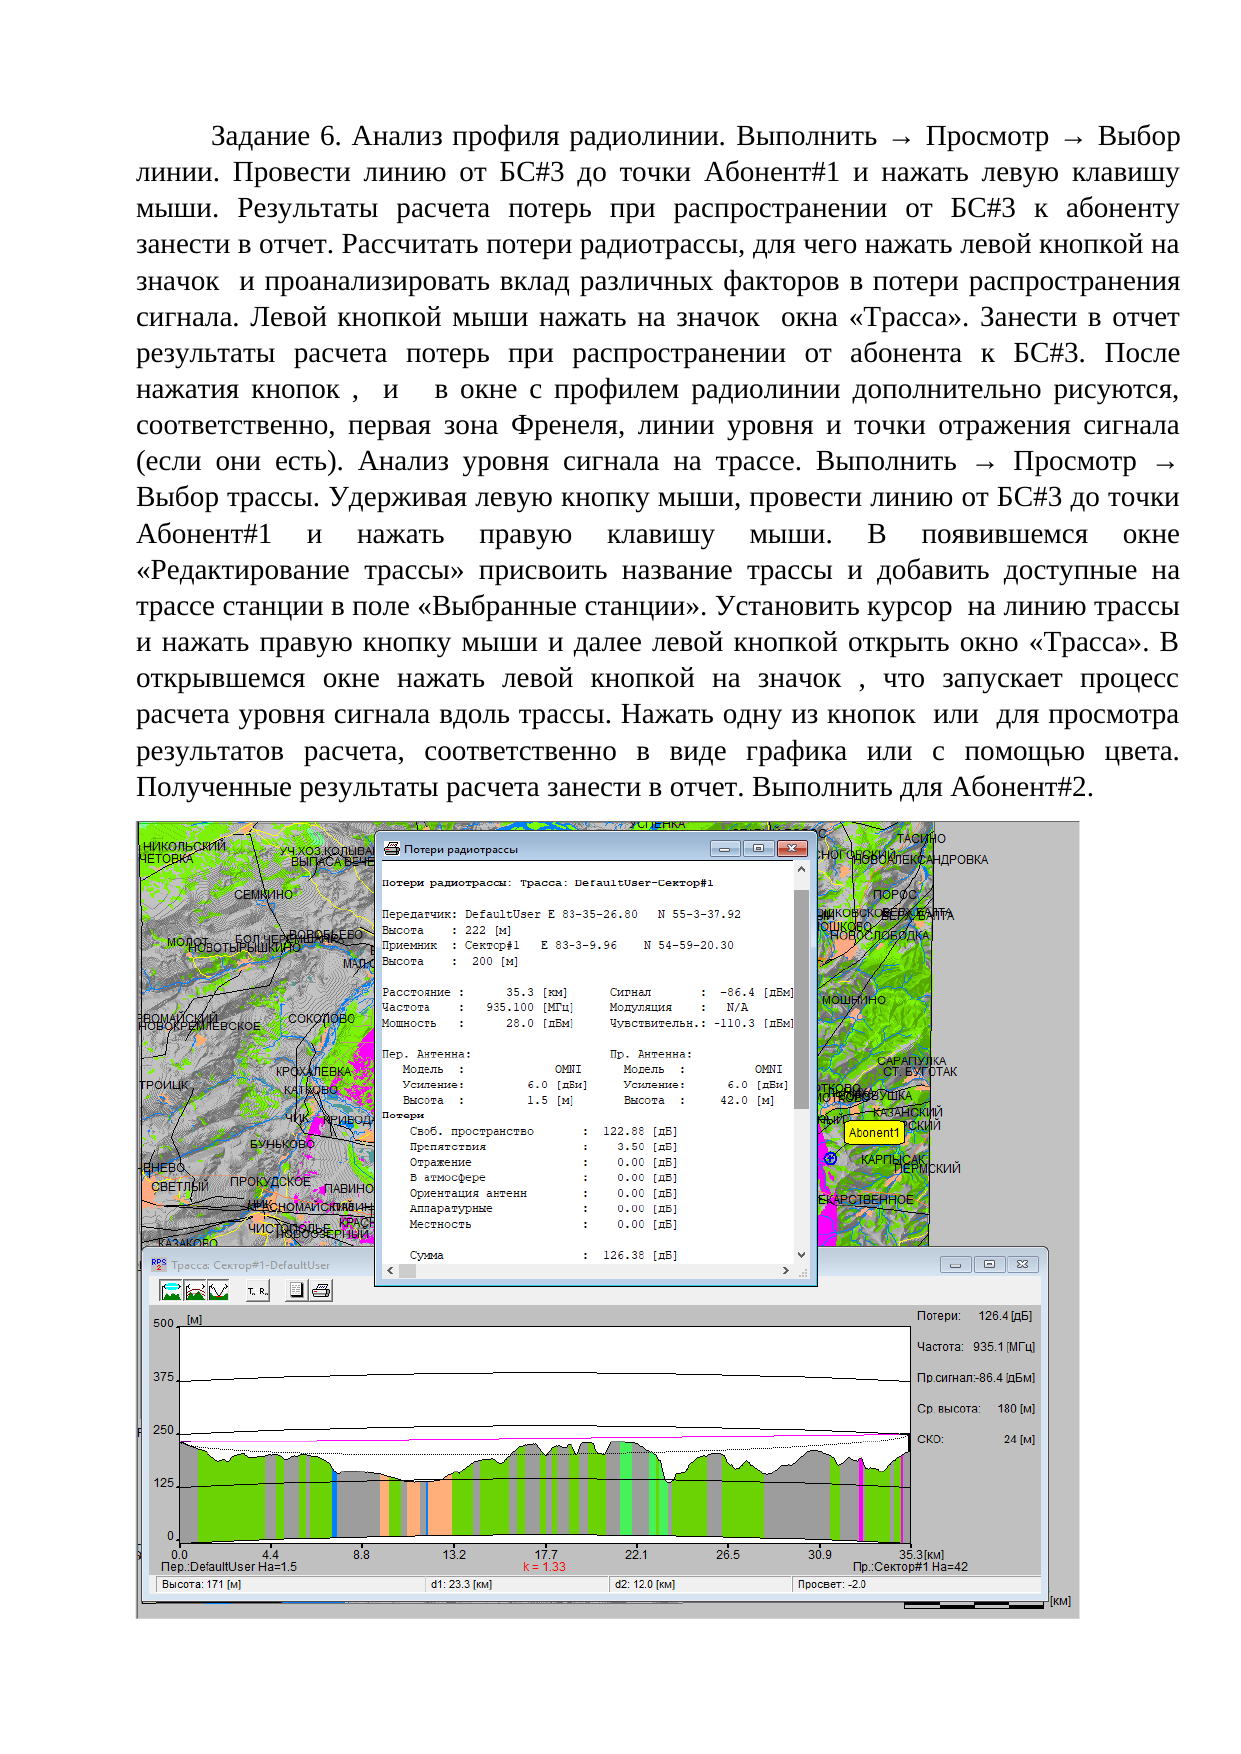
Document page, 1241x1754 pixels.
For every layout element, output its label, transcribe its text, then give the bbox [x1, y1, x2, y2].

text Задание 6. Анализ профиля радиолинии. Выполнить → Просмотр → Выбор линии. Провести линию от БС#3 до точки Абонент#1 и нажать левую клавишу мыши. Результаты расчета потерь при распространении от БС#3 к абоненту занести в отчет. Рассчитать потери радиотрассы, для чего нажать левой кнопкой на значок и проанализировать вклад различных факторов в потери распространения сигнала. Левой кнопкой мыши нажать на значок окна «Трасса». Занести в отчет результаты расчета потерь при распространении от абонента к БС#3. После нажатия кнопок , и в окне с профилем радиолинии дополнительно рисуются, соответственно, первая зона Френеля, линии уровня и точки отражения сигнала (если они есть). Анализ уровня сигнала на трассе. Выполнить → Просмотр → Выбор трассы. Удерживая левую кнопку мыши, провести линию от БС#3 до точки Абонент#1 и нажать правую клавишу мыши. В появившемся окне «Редактирование трассы» присвоить название трассы и добавить доступные на трассе станции в поле «Выбранные станции». Установить курсор на линию трассы и нажать правую кнопку мыши и далее левой кнопкой открыть окно «Трасса». В открывшемся окне нажать левой кнопкой на значок , что запускает процесс расчета уровня сигнала вдоль трассы. Нажать одну из кнопок или для просмотра результатов расчета, соответственно в виде графика или с помощью цвета. Полученные результаты расчета занести в отчет. Выполнить для Абонент#2. [136, 118, 1181, 802]
picture [135, 821, 1080, 1619]
